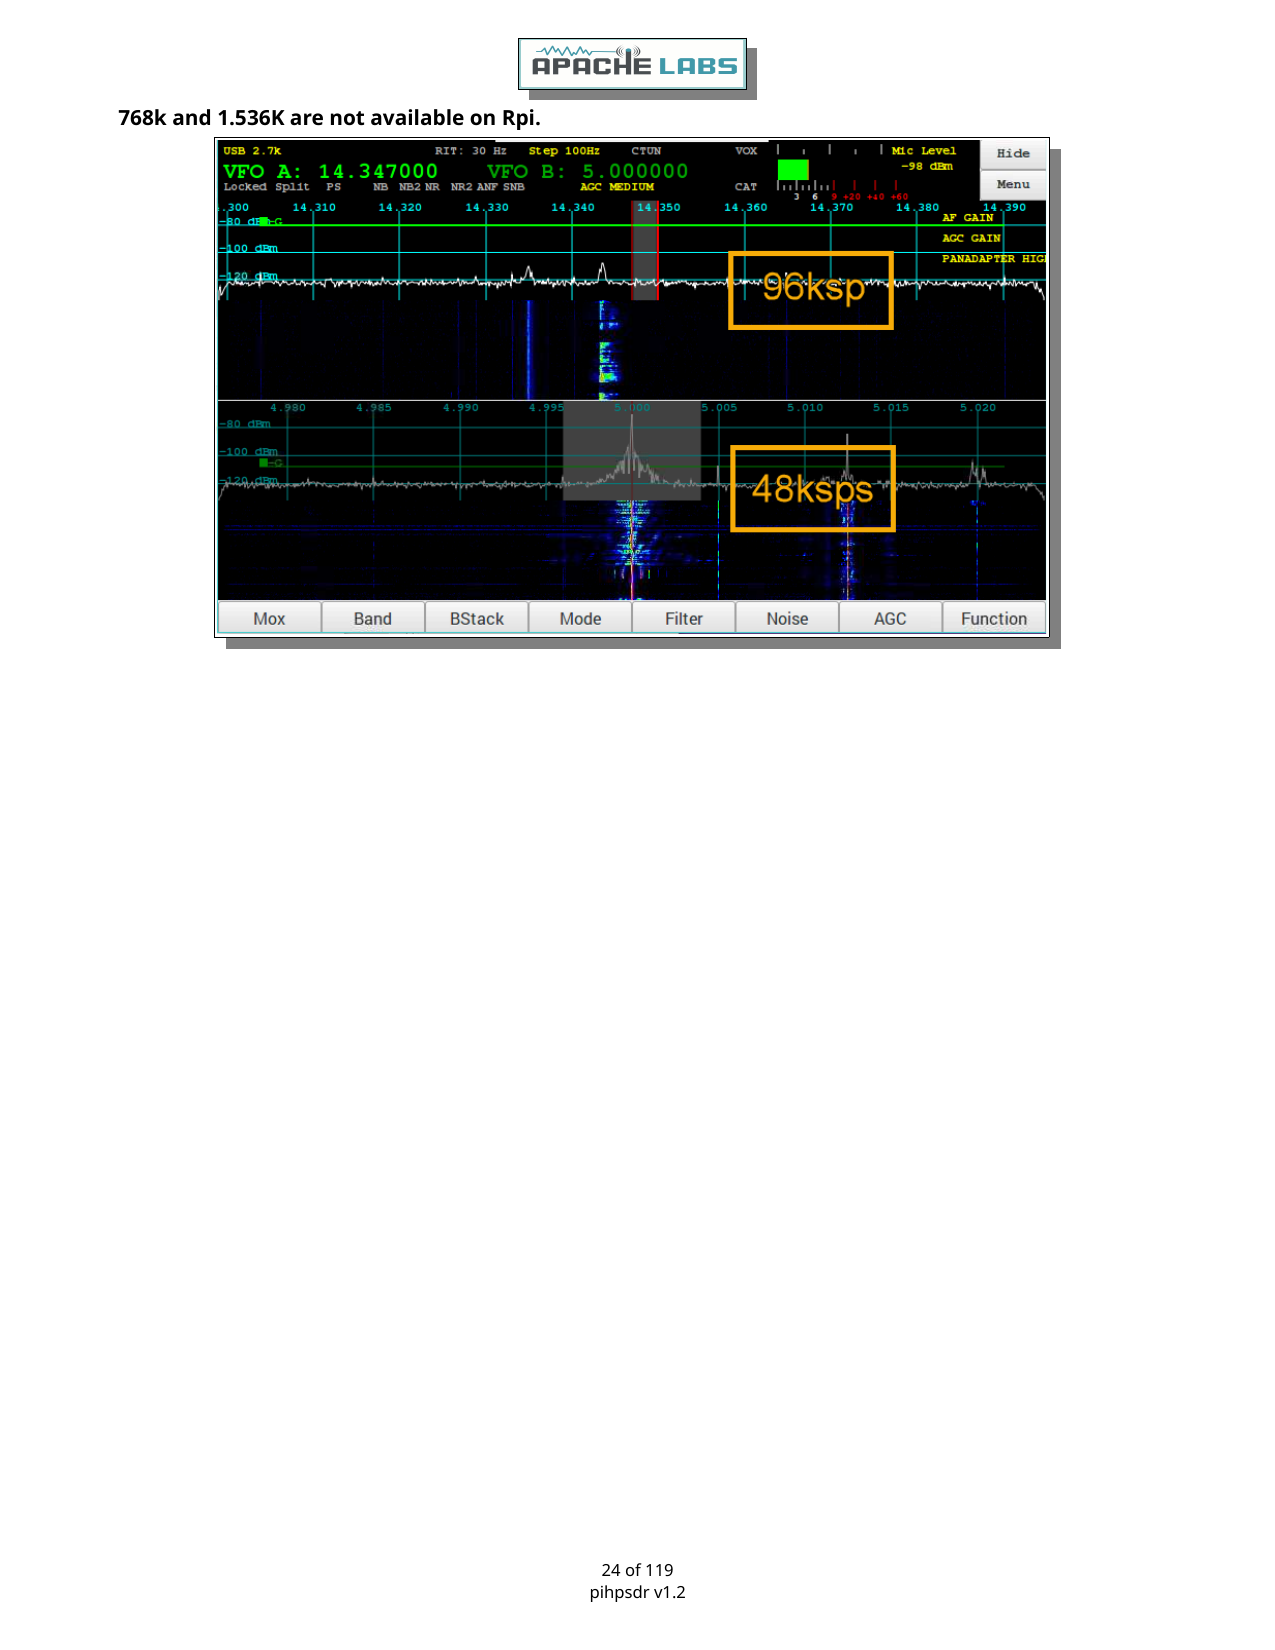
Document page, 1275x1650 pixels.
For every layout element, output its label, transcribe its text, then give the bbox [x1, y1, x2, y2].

list 768k and 1.536K are not available on Rpi. [118, 103, 1157, 132]
picture [521, 40, 744, 87]
picture [216, 140, 1047, 634]
